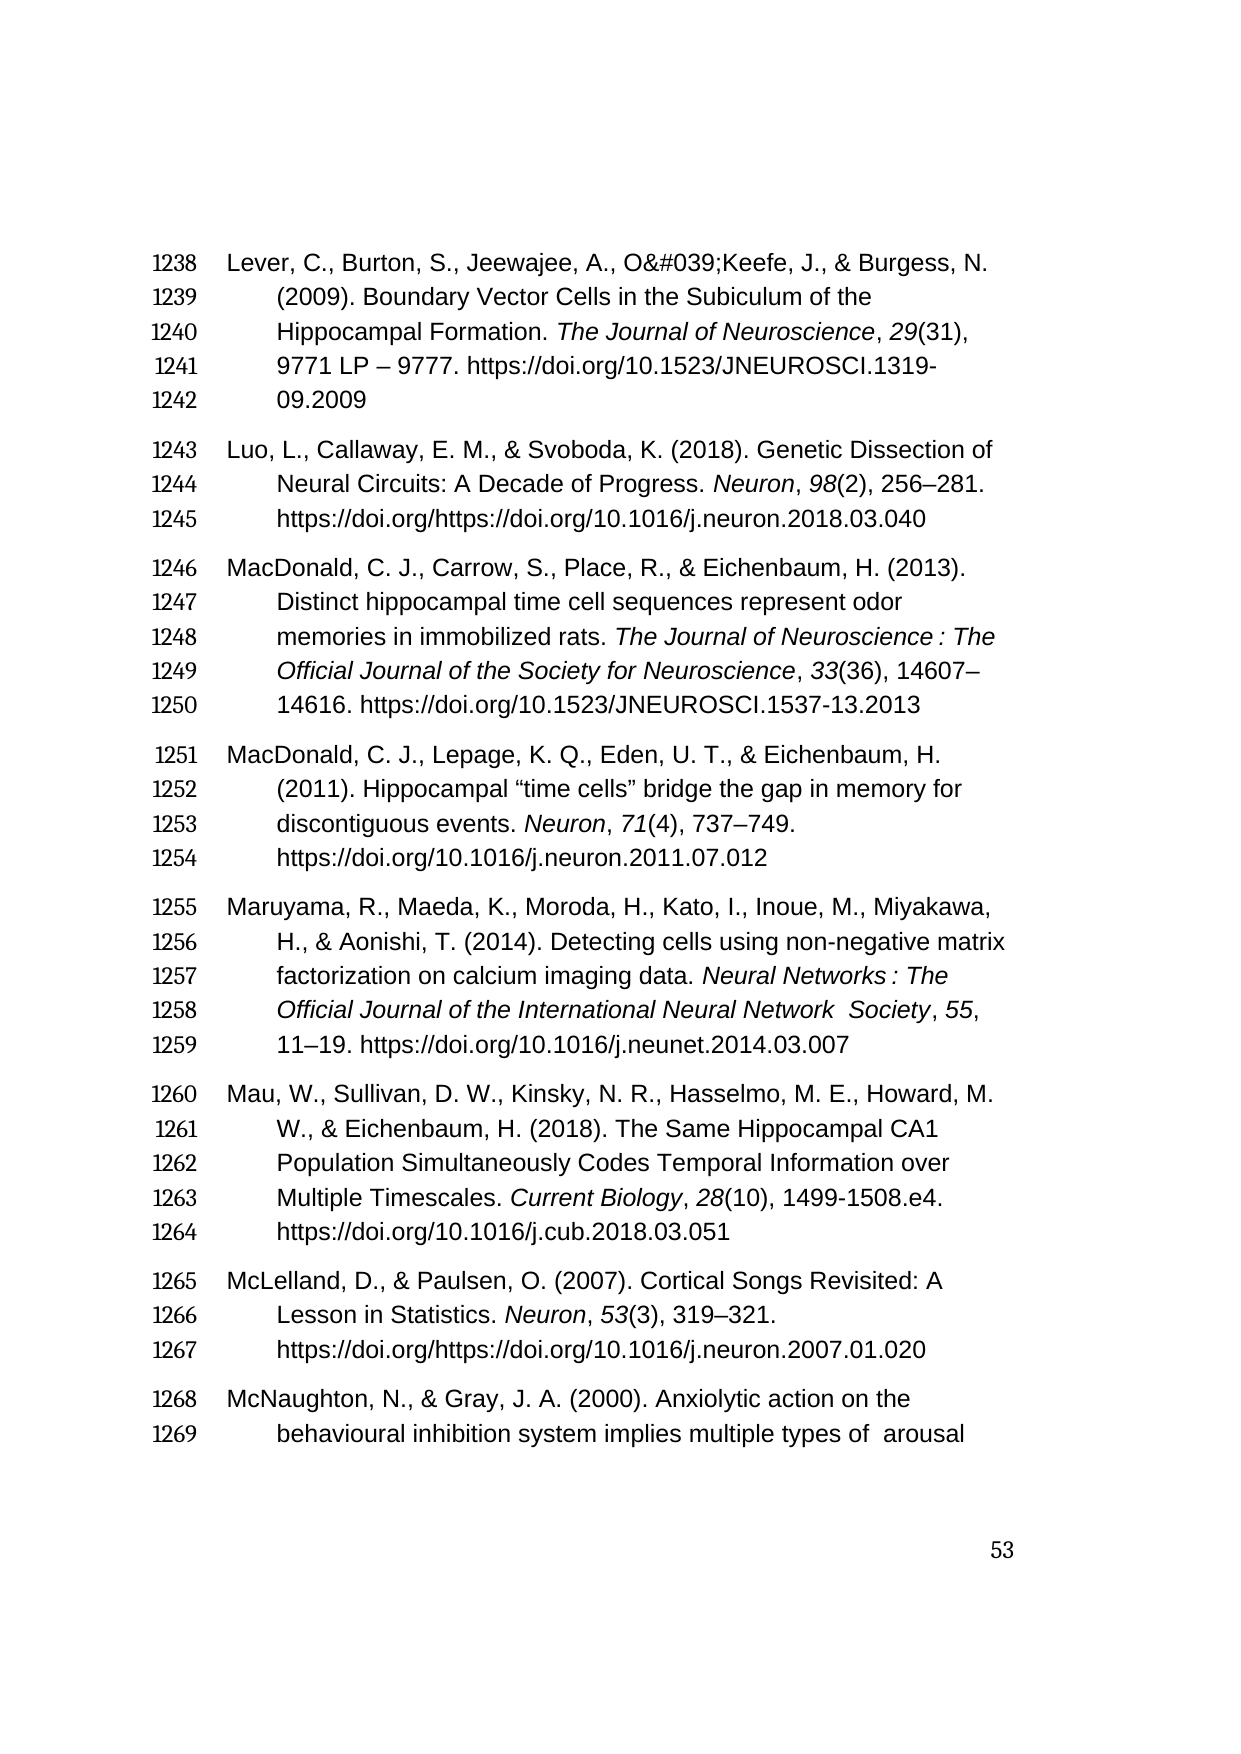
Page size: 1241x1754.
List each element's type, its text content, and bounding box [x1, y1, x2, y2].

text MacDonald, C. J., Carrow, S., Place, R., & Eichenbaum, H. (2013). Distinct hippocampal time cell sequences represent odor memories in immobilized rats. The Journal of Neuroscience : The Official Journal of the Society for Neuroscience, 33(36), 14607–14616. https://doi.org/10.1523/JNEUROSCI.1537-13.2013 [226, 553, 1014, 719]
text Luo, L., Callaway, E. M., & Svoboda, K. (2018). Genetic Dissection of Neural Circuits: A Decade of Progress. Neuron, 98(2), 256–281. https://doi.org/https://doi.org/10.1016/j.neuron.2018.03.040 [226, 434, 1014, 532]
text Lever, C., Burton, S., Jeewajee, A., O&#039;Keefe, J., & Burgess, N. (2009). Boundary Vector Cells in the Subiculum of the Hippocampal Formation. The Journal of Neuroscience, 29(31), 9771 LP – 9777. https://doi.org/10.1523/JNEUROSCI.1319-09.2009 [226, 248, 1014, 414]
text McLelland, D., & Paulsen, O. (2007). Cortical Songs Revisited: A Lesson in Statistics. Neuron, 53(3), 319–321. https://doi.org/https://doi.org/10.1016/j.neuron.2007.01.020 [226, 1266, 1014, 1364]
text MacDonald, C. J., Lepage, K. Q., Eden, U. T., & Eichenbaum, H. (2011). Hippocampal “time cells” bridge the gap in memory for discontiguous events. Neuron, 71(4), 737–749. https://doi.org/10.1016/j.neuron.2011.07.012 [226, 739, 1014, 872]
text McNaughton, N., & Gray, J. A. (2000). Anxiolytic action on the behavioural inhibition system implies multiple types of arousal [226, 1384, 1014, 1447]
text Mau, W., Sullivan, D. W., Kinsky, N. R., Hasselmo, M. E., Howard, M. W., & Eichenbaum, H. (2018). The Same Hippocampal CA1 Population Simultaneously Codes Temporal Information over Multiple Timescales. Current Biology, 28(10), 1499-1508.e4. https://doi.org/10.1016/j.cub.2018.03.051 [226, 1079, 1014, 1246]
text Maruyama, R., Maeda, K., Moroda, H., Kato, I., Inoue, M., Miyakawa, H., & Aonishi, T. (2014). Detecting cells using non-negative matrix factorization on calcium imaging data. Neural Networks : The Official Journal of the International Neural Network Society, 55, 11–19. https://doi.org/10.1016/j.neunet.2014.03.007 [226, 892, 1014, 1059]
